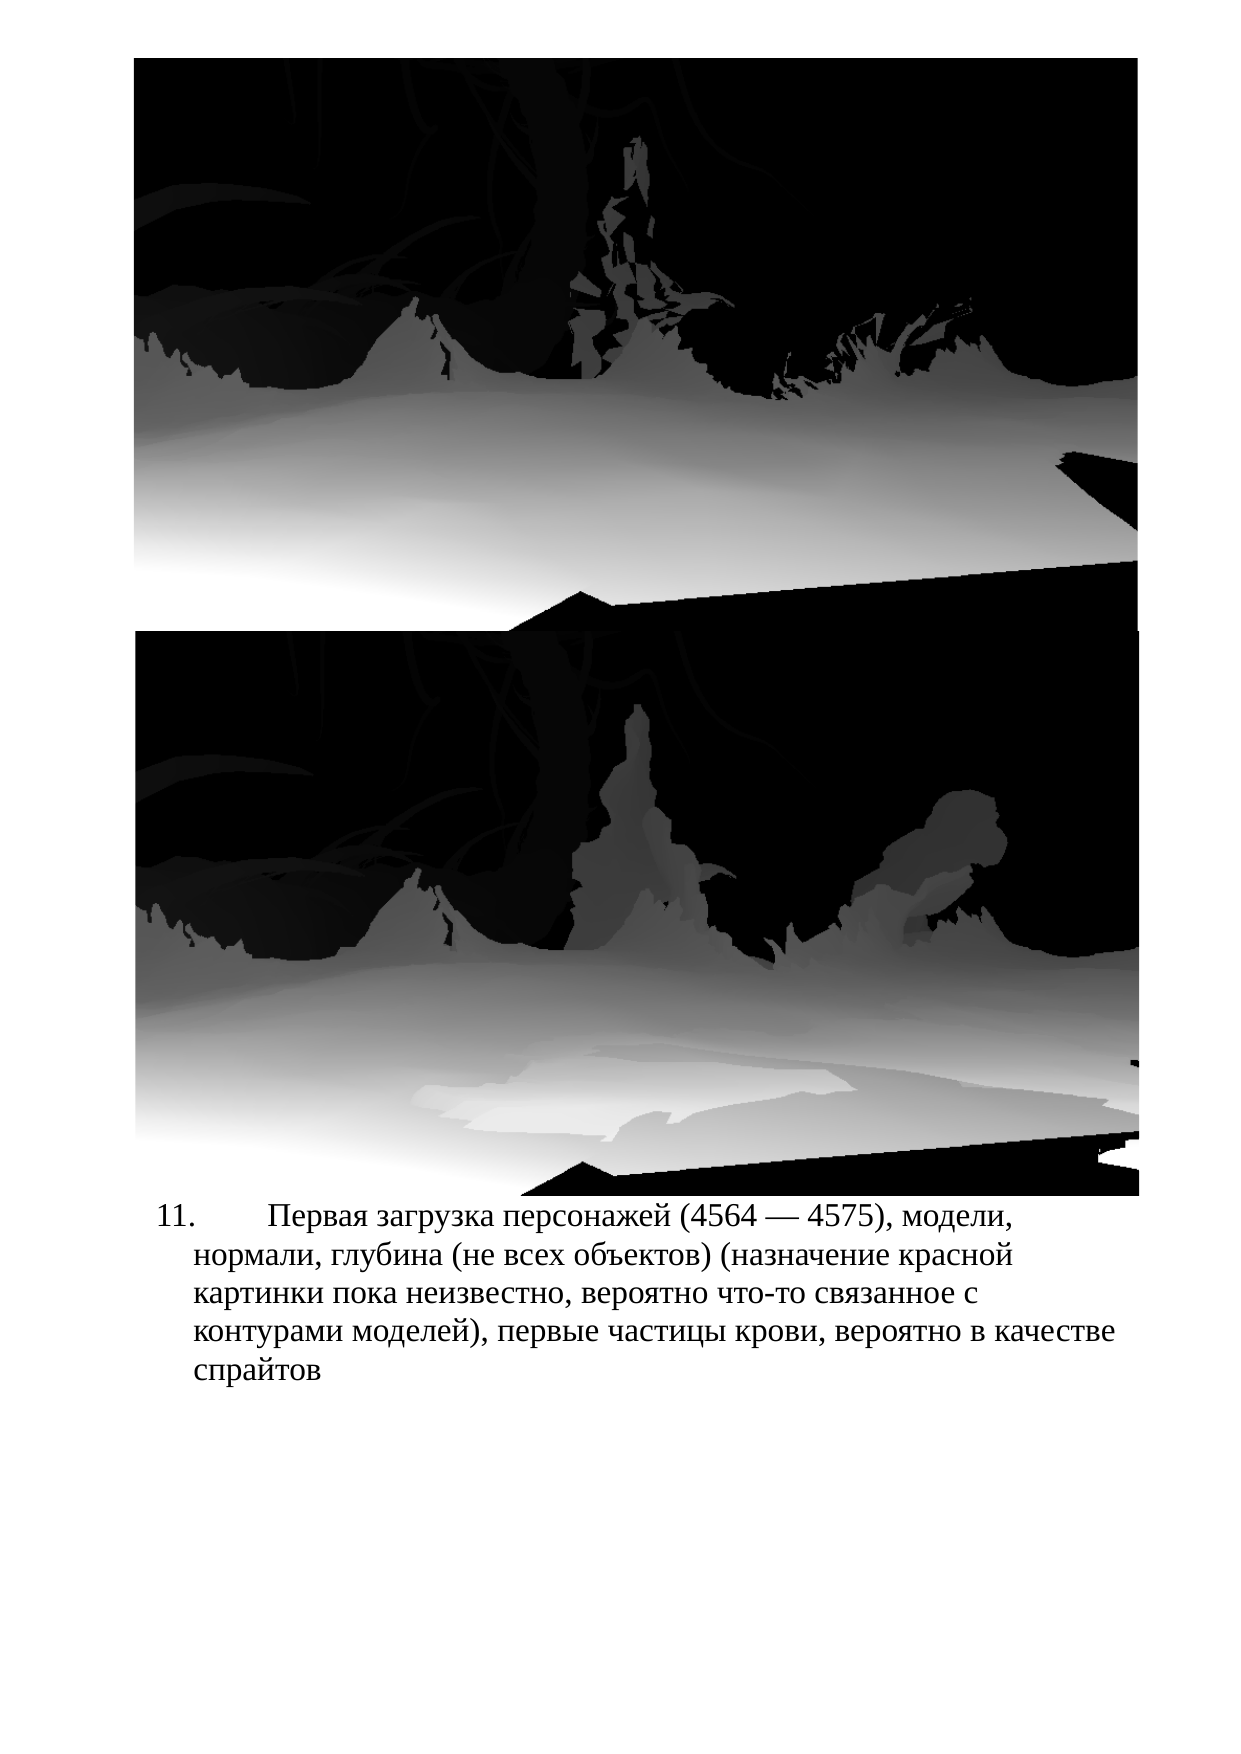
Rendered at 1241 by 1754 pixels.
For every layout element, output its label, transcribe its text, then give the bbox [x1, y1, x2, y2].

picture [133, 58, 1140, 1196]
list Первая загрузка персонажей (4564 — 4575), модели, нормали, глубина (не всех объектов) (назначение красной картинки пока неизвестно, вероятно что-то связанное с контурами моделей), первые частицы крови, вероятно в качестве спрайтов [156, 1196, 1122, 1387]
